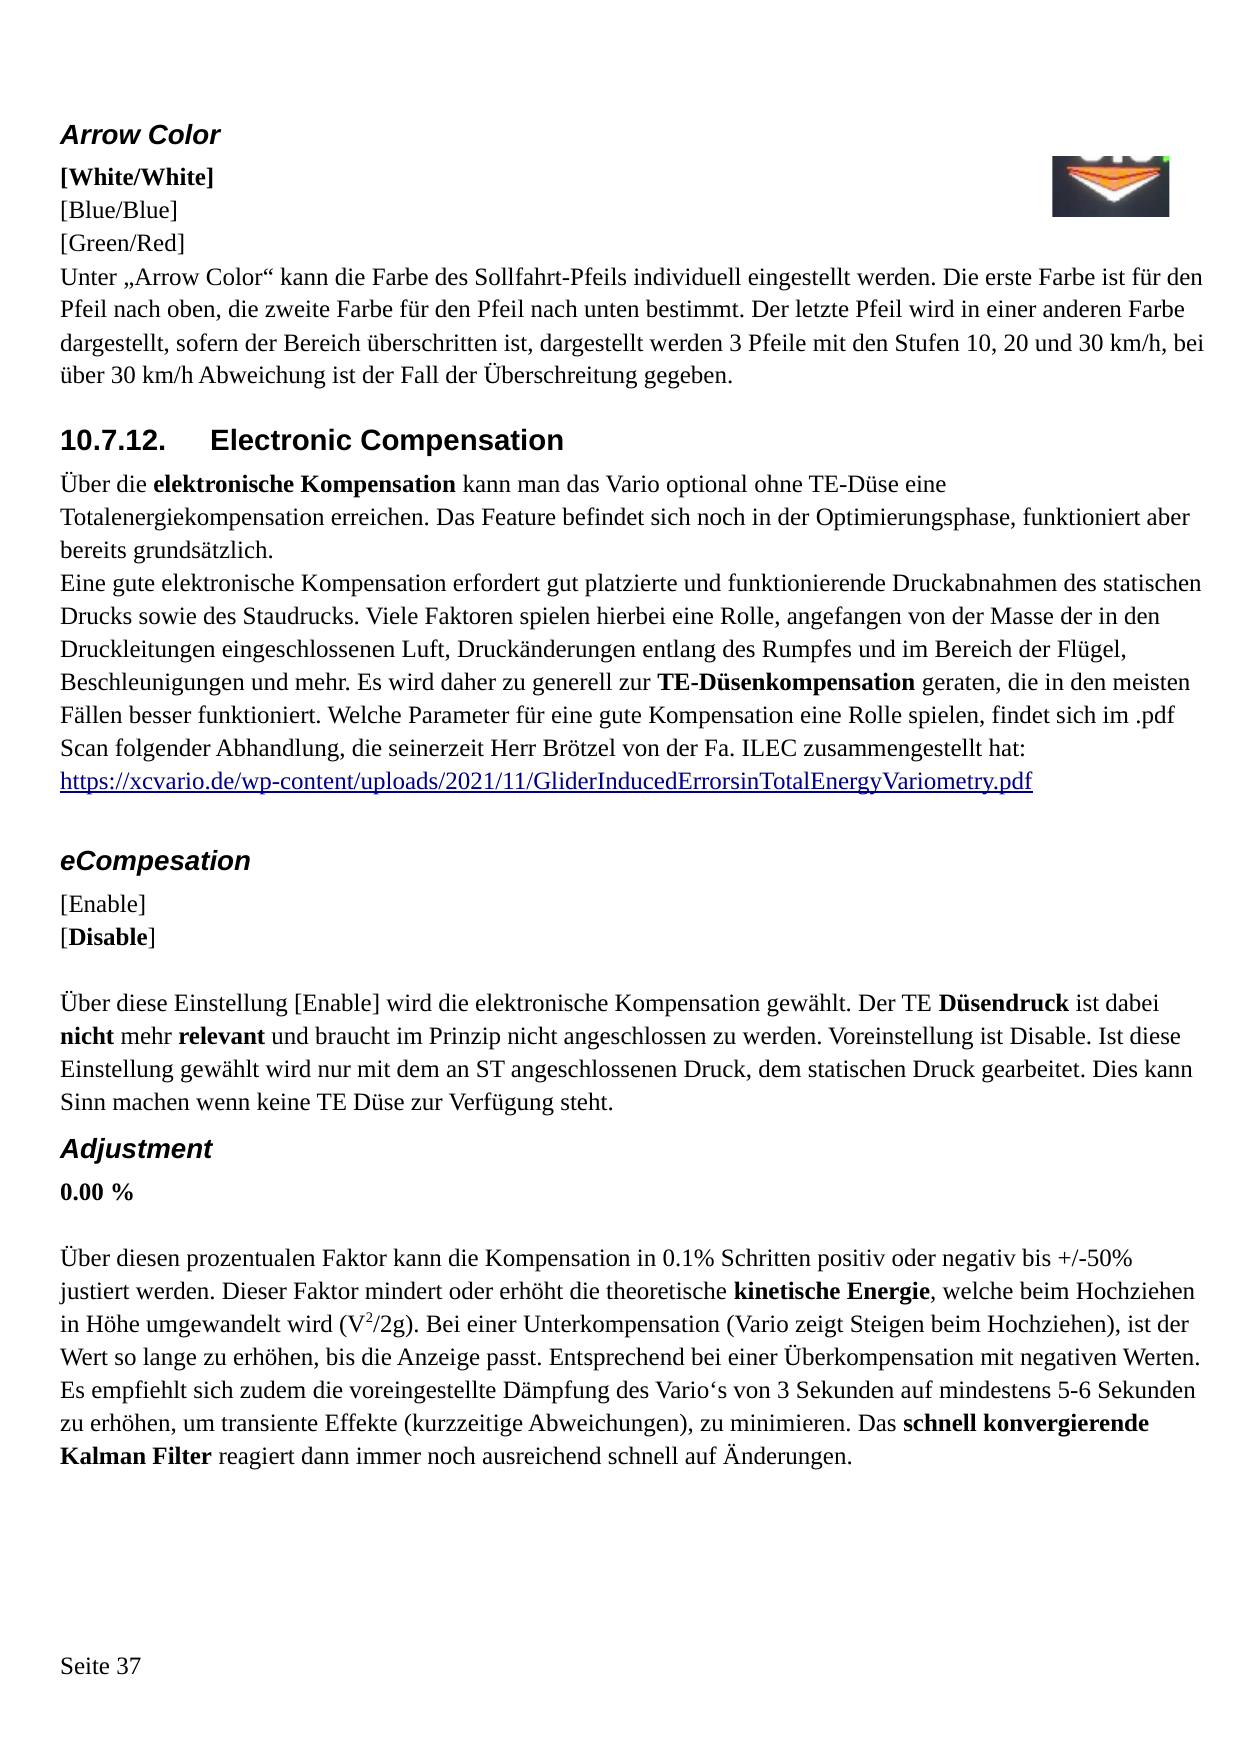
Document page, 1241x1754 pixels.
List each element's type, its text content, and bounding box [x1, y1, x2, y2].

picture [1052, 156, 1170, 217]
text Unter „Arrow Color“ kann die Farbe des Sollfahrt-Pfeils individuell eingestellt werden. Die erste Farbe ist für den Pfeil nach oben, die zweite Farbe für den Pfeil nach unten bestimmt. Der letzte Pfeil wird in einer anderen Farbe dargestellt, sofern der Bereich überschritten ist, dargestellt werden 3 Pfeile mit den Stufen 10, 20 und 30 km/h, bei über 30 km/h Abweichung ist der Fall der Überschreitung gegeben. [60, 262, 1207, 389]
text [Green/Red] [60, 228, 1207, 257]
text [Disable] [60, 922, 1207, 951]
text Über die elektronische Kompensation kann man das Vario optional ohne TE-Düse eine Totalenergiekompensation erreichen. Das Feature befindet sich noch in der Optimierungsphase, funktioniert aber bereits grundsätzlich. [60, 469, 1207, 564]
subtitle Arrow Color [60, 118, 1207, 150]
text https://xcvario.de/wp-content/uploads/2021/11/GliderInducedErrorsinTotalEnergyVariometry.pdf [60, 766, 1207, 795]
text Über diesen prozentualen Faktor kann die Kompensation in 0.1% Schritten positiv oder negativ bis +/-50% justiert werden. Dieser Faktor mindert oder erhöht die theoretische kinetische Energie, welche beim Hochziehen in Höhe umgewandelt wird (V2/2g). Bei einer Unterkompensation (Vario zeigt Steigen beim Hochziehen), ist der Wert so lange zu erhöhen, bis die Anzeige passt. Entsprechend bei einer Überkompensation mit negativen Werten. Es empfiehlt sich zudem die voreingestellte Dämpfung des Vario‘s von 3 Sekunden auf mindestens 5-6 Sekunden zu erhöhen, um transiente Effekte (kurzzeitige Abweichungen), zu minimieren. Das schnell konvergierende Kalman Filter reagiert dann immer noch ausreichend schnell auf Änderungen. [60, 1243, 1207, 1470]
subtitle Adjustment [60, 1133, 1207, 1165]
text Eine gute elektronische Kompensation erfordert gut platzierte und funktionierende Druckabnahmen des statischen Drucks sowie des Staudrucks. Viele Faktoren spielen hierbei eine Rolle, angefangen von der Masse der in den Druckleitungen eingeschlossenen Luft, Druckänderungen entlang des Rumpfes und im Bereich der Flügel, Beschleunigungen und mehr. Es wird daher zu generell zur TE-Düsenkompensation geraten, die in den meisten Fällen besser funktioniert. Welche Parameter für eine gute Kompensation eine Rolle spielen, findet sich im .pdf Scan folgender Abhandlung, die seinerzeit Herr Brötzel von der Fa. ILEC zusammengestellt hat: [60, 568, 1207, 762]
text [White/White] [60, 162, 1052, 191]
text [Enable] [60, 889, 1207, 918]
text Über diese Einstellung [Enable] wird die elektronische Kompensation gewählt. Der TE Düsendruck ist dabei nicht mehr relevant und braucht im Prinzip nicht angeschlossen zu werden. Voreinstellung ist Disable. Ist diese Einstellung gewählt wird nur mit dem an ST angeschlossenen Druck, dem statischen Druck gearbeitet. Dies kann Sinn machen wenn keine TE Düse zur Verfügung steht. [60, 988, 1207, 1116]
text [1170, 162, 1207, 191]
subtitle eCompesation [60, 845, 1207, 877]
subtitle Electronic Compensation [60, 423, 1207, 457]
text [Blue/Blue] [60, 196, 1207, 224]
text 0.00 % [60, 1177, 1207, 1206]
